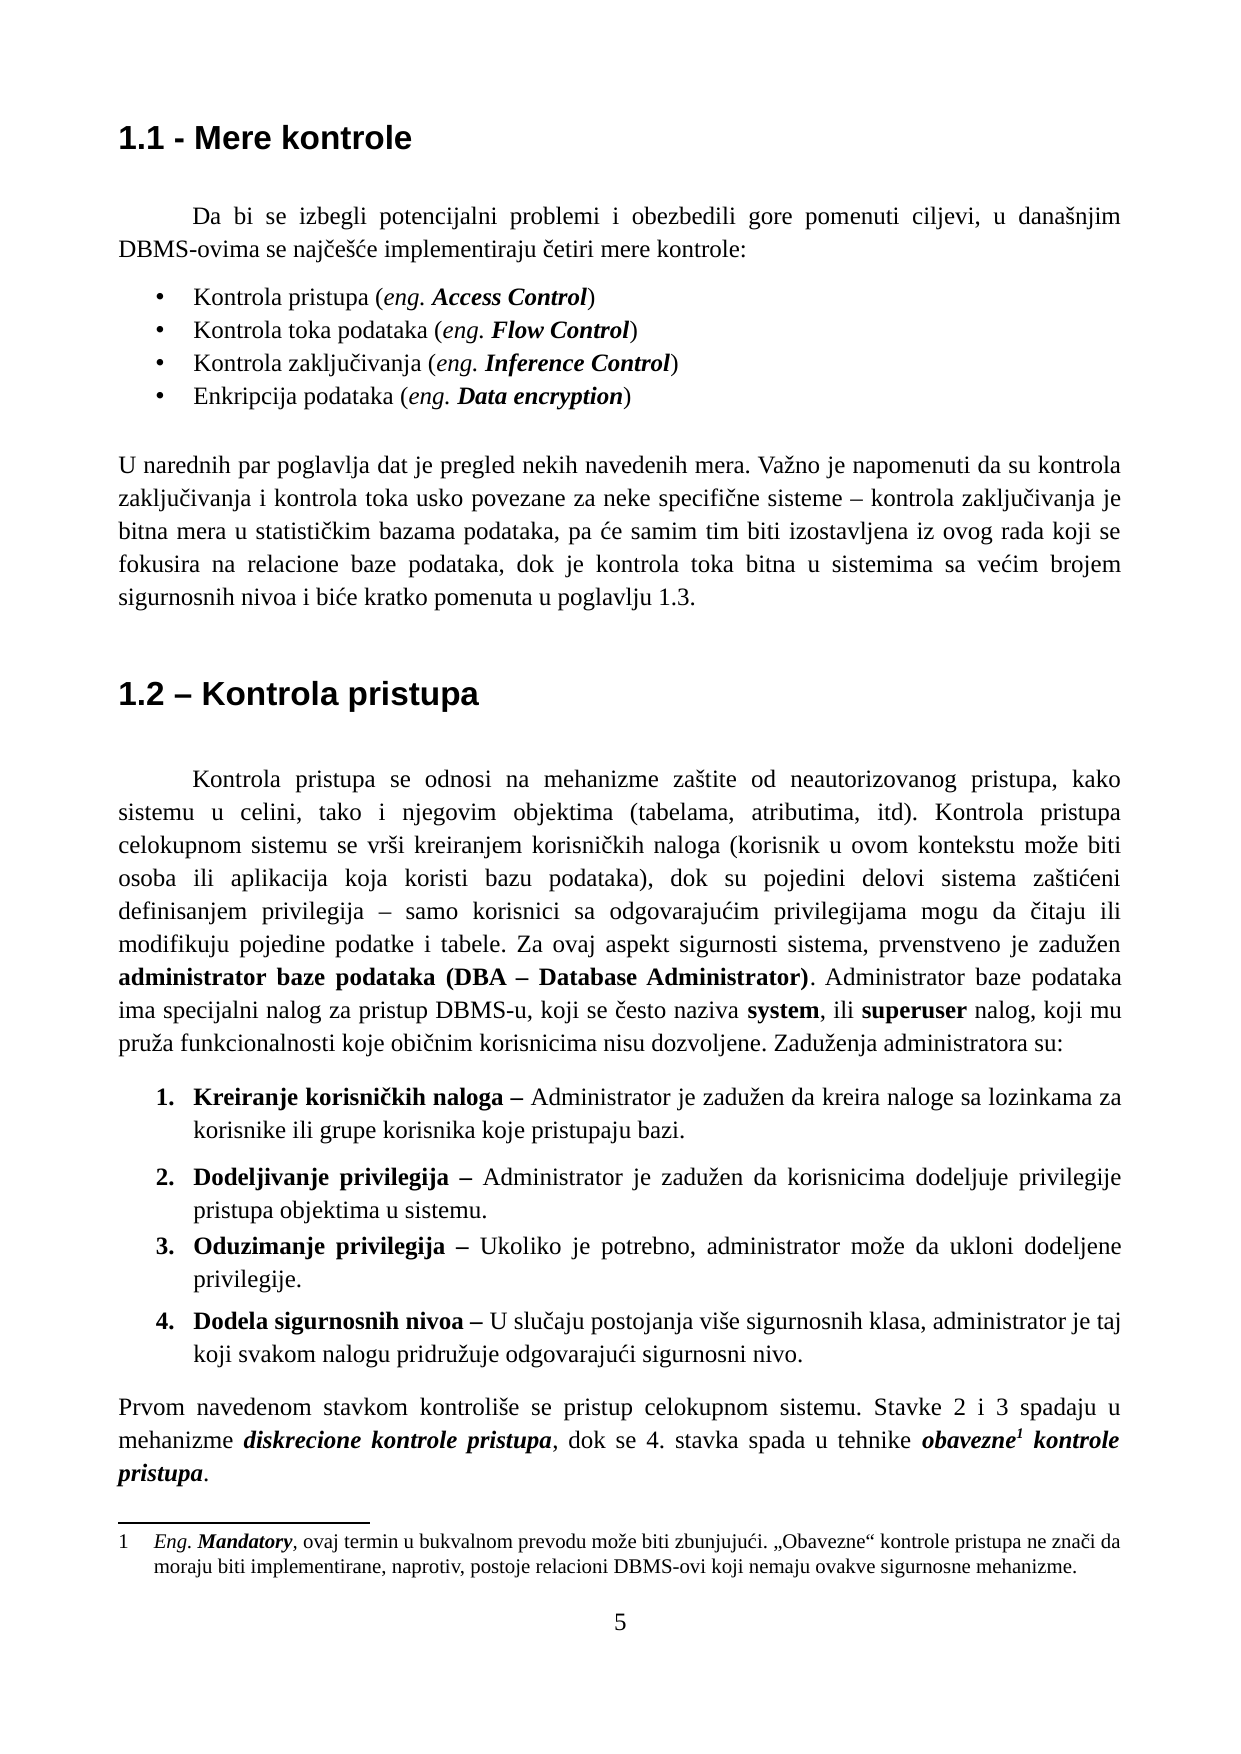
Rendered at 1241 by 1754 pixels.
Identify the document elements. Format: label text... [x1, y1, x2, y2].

subtitle 1.1 - Mere kontrole [118, 118, 1122, 157]
list Oduzimanje privilegija – Ukoliko je potrebno, administrator može da ukloni dodeljene privilegije. [156, 1231, 1122, 1293]
subtitle 1.2 – Kontrola pristupa [118, 674, 1122, 712]
text Da bi se izbegli potencijalni problemi i obezbedili gore pomenuti ciljevi, u današnjim DBMS-ovima se najčešće implementiraju četiri mere kontrole: [118, 201, 1122, 263]
list Kreiranje korisničkih naloga – Administrator je zadužen da kreira naloge sa lozinkama za korisnike ili grupe korisnika koje pristupaju bazi. [156, 1082, 1122, 1143]
text Prvom navedenom stavkom kontroliše se pristup celokupnom sistemu. Stavke 2 i 3 spadaju u mehanizme diskrecione kontrole pristupa, dok se 4. stavka spada u tehnike obavezne kontrole pristupa. [118, 1392, 1122, 1487]
list Dodela sigurnosnih nivoa – U slučaju postojanja više sigurnosnih klasa, administrator je taj koji svakom nalogu pridružuje odgovarajući sigurnosni nivo. [156, 1306, 1122, 1367]
list Enkripcija podataka (eng. Data encryption) [156, 381, 1122, 410]
text U narednih par poglavlja dat je pregled nekih navedenih mera. Važno je napomenuti da su kontrola zaključivanja i kontrola toka usko povezane za neke specifične sisteme – kontrola zaključivanja je bitna mera u statističkim bazama podataka, pa će samim tim biti izostavljena iz ovog rada koji se fokusira na relacione baze podataka, dok je kontrola toka bitna u sistemima sa većim brojem sigurnosnih nivoa i biće kratko pomenuta u poglavlju 1.3. [118, 450, 1122, 611]
list Kontrola pristupa (eng. Access Control) [156, 282, 1122, 311]
list Kontrola toka podataka (eng. Flow Control) [156, 315, 1122, 344]
text Eng. Mandatory, ovaj termin u bukvalnom prevodu može biti zbunjujući. „Obavezne“ kontrole pristupa ne znači da moraju biti implementirane, naprotiv, postoje relacioni DBMS-ovi koji nemaju ovakve sigurnosne mehanizme. [118, 1529, 1122, 1578]
list Dodeljivanje privilegija – Administrator je zadužen da korisnicima dodeljuje privilegije pristupa objektima u sistemu. [156, 1162, 1122, 1224]
list Kontrola zaključivanja (eng. Inference Control) [156, 348, 1122, 377]
text Kontrola pristupa se odnosi na mehanizme zaštite od neautorizovanog pristupa, kako sistemu u celini, tako i njegovim objektima (tabelama, atributima, itd). Kontrola pristupa celokupnom sistemu se vrši kreiranjem korisničkih naloga (korisnik u ovom kontekstu može biti osoba ili aplikacija koja koristi bazu podataka), dok su pojedini delovi sistema zaštićeni definisanjem privilegija – samo korisnici sa odgovarajućim privilegijama mogu da čitaju ili modifikuju pojedine podatke i tabele. Za ovaj aspekt sigurnosti sistema, prvenstveno je zadužen administrator baze podataka (DBA – Database Administrator). Administrator baze podataka ima specijalni nalog za pristup DBMS-u, koji se često naziva system, ili superuser nalog, koji mu pruža funkcionalnosti koje običnim korisnicima nisu dozvoljene. Zaduženja administratora su: [118, 764, 1122, 1057]
